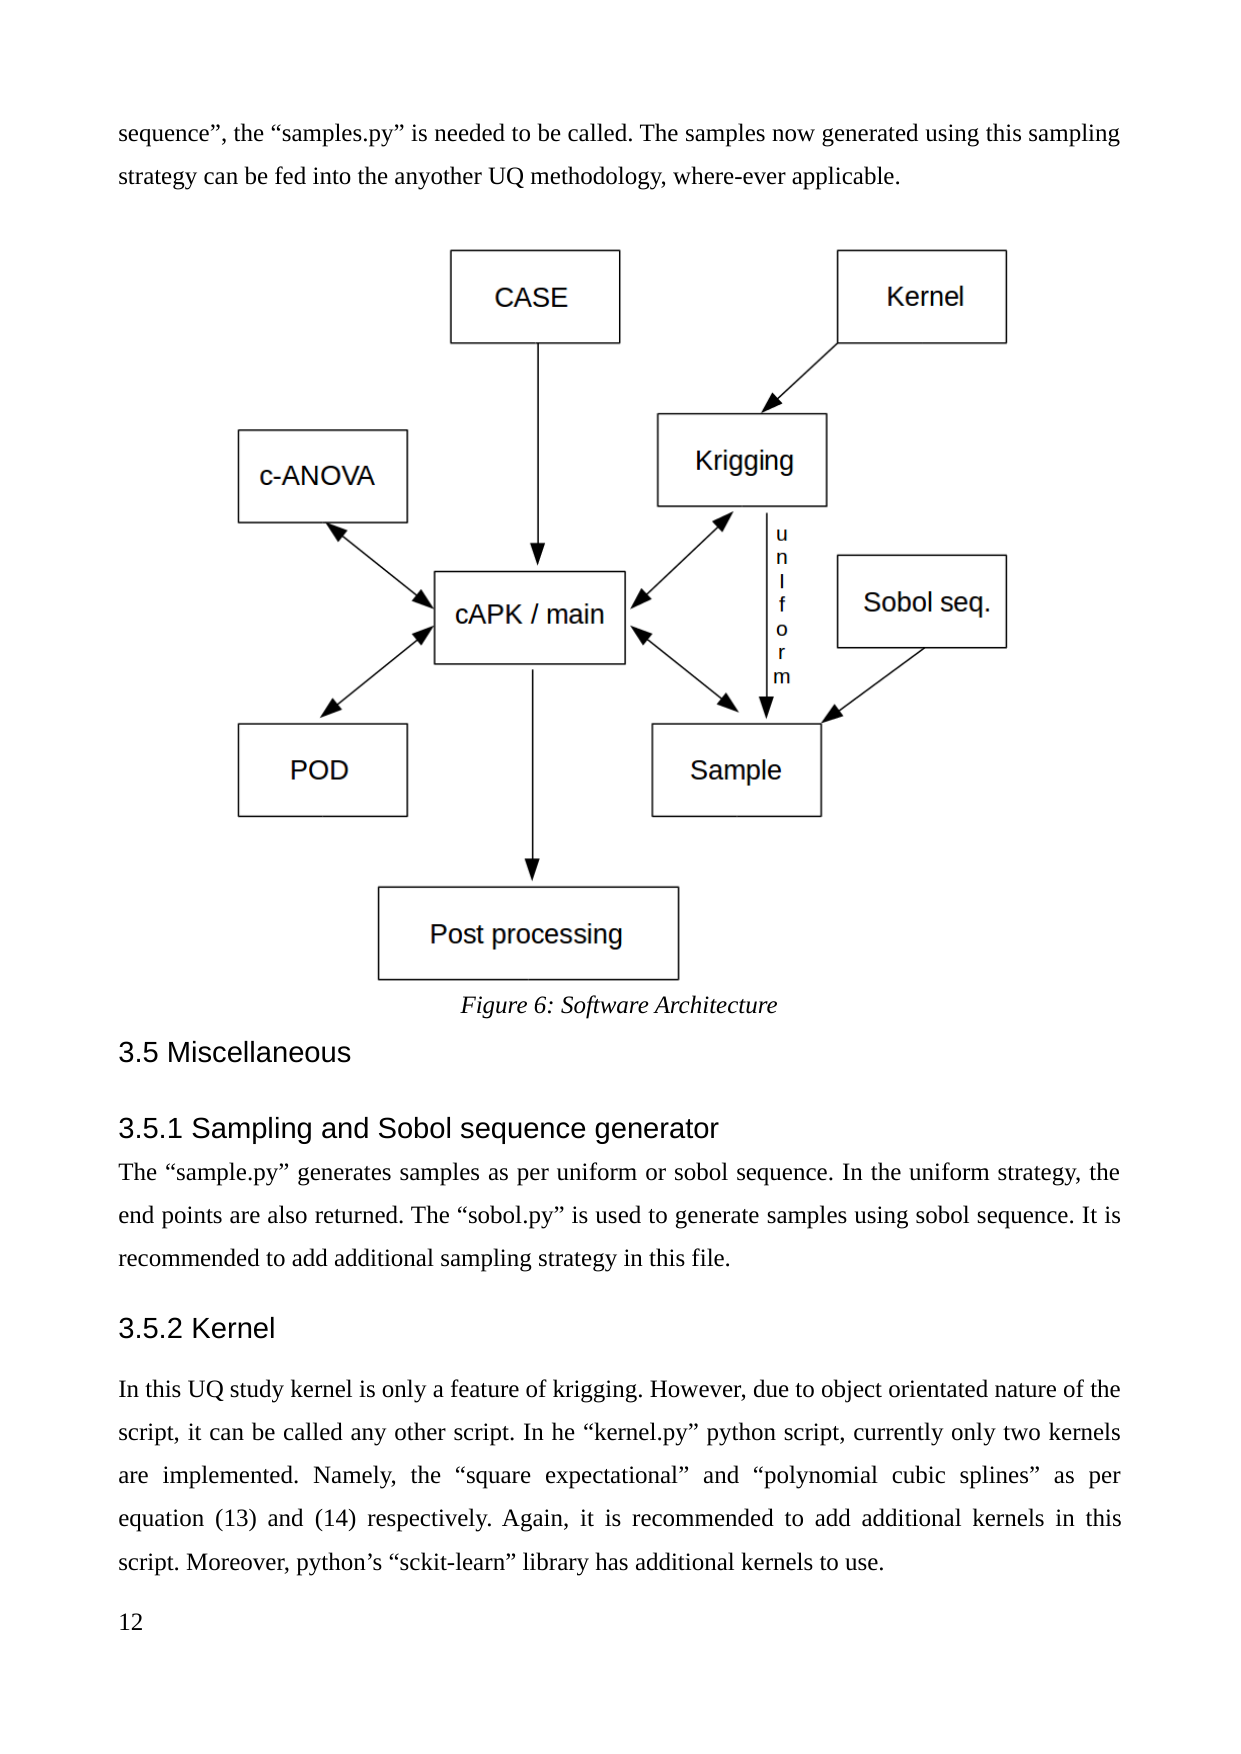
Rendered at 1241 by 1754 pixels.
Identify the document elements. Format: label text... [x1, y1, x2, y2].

picture [229, 231, 1011, 990]
subtitle 3.5.2 Kernel [118, 1311, 1122, 1345]
subtitle 3.5.1 Sampling and Sobol sequence generator [118, 1111, 1122, 1144]
text sequence”, the “samples.py” is needed to be called. The samples now generated using this sampling strategy can be fed into the anyother UQ methodology, where-ever applicable. [118, 118, 1122, 190]
subtitle 3.5 Miscellaneous [118, 219, 1122, 1069]
text The “sample.py” generates samples as per uniform or sobol sequence. In the uniform strategy, the end points are also returned. The “sobol.py” is used to generate samples using sobol sequence. It is recommended to add additional sampling strategy in this file. [118, 1157, 1122, 1272]
text In this UQ study kernel is only a feature of krigging. However, due to object orientated nature of the script, it can be called any other script. In he “kernel.py” python script, currently only two kernels are implemented. Namely, the “square expectational” and “polynomial cubic splines” as per equation (13) and (14) respectively. Again, it is recommended to add additional kernels in this script. Moreover, python’s “sckit-learn” library has additional kernels to use. [118, 1374, 1122, 1575]
text Figure 6: Software Architecture [209, 231, 1031, 1019]
